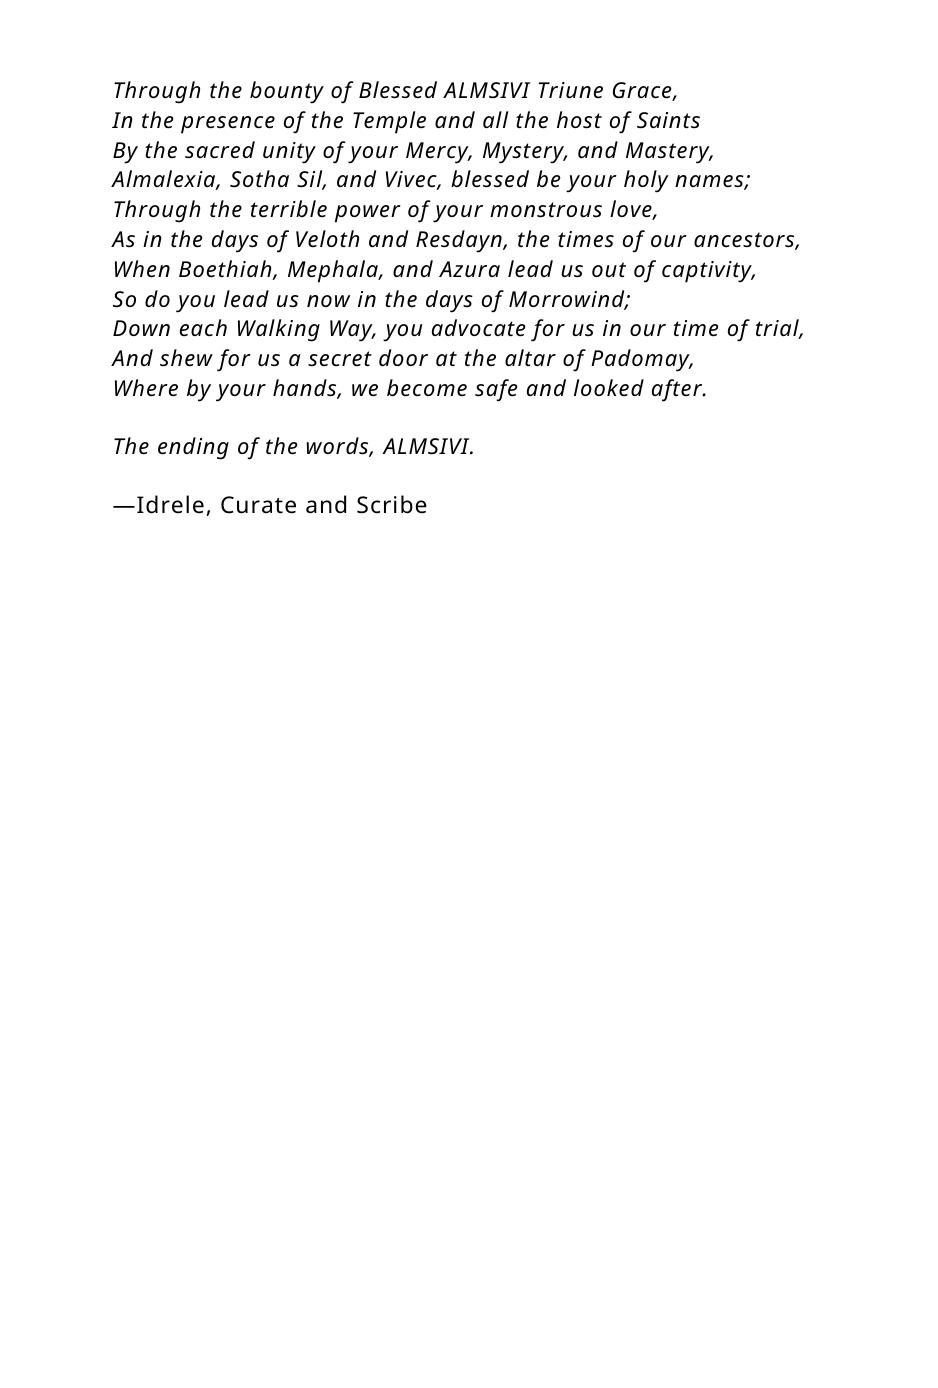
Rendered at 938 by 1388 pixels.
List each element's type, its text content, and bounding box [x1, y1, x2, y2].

text The ending of the words, ALMSIVI. [112, 431, 825, 461]
text —Idrele, Curate and Scribe [112, 489, 825, 521]
text Through the bounty of Blessed ALMSIVI Triune Grace, In the presence of the Temple and all the host of Saints By the sacred unity of your Mercy, Mystery, and Mastery, Almalexia, Sotha Sil, and Vivec, blessed be your holy names; Through the terrible power of your monstrous love, As in the days of Veloth and Resdayn, the times of our ancestors, When Boethiah, Mephala, and Azura lead us out of captivity, So do you lead us now in the days of Morrowind; Down each Walking Way, you advocate for us in our time of trial, And shew for us a secret door at the altar of Padomay, Where by your hands, we become safe and looked after. [112, 75, 825, 403]
